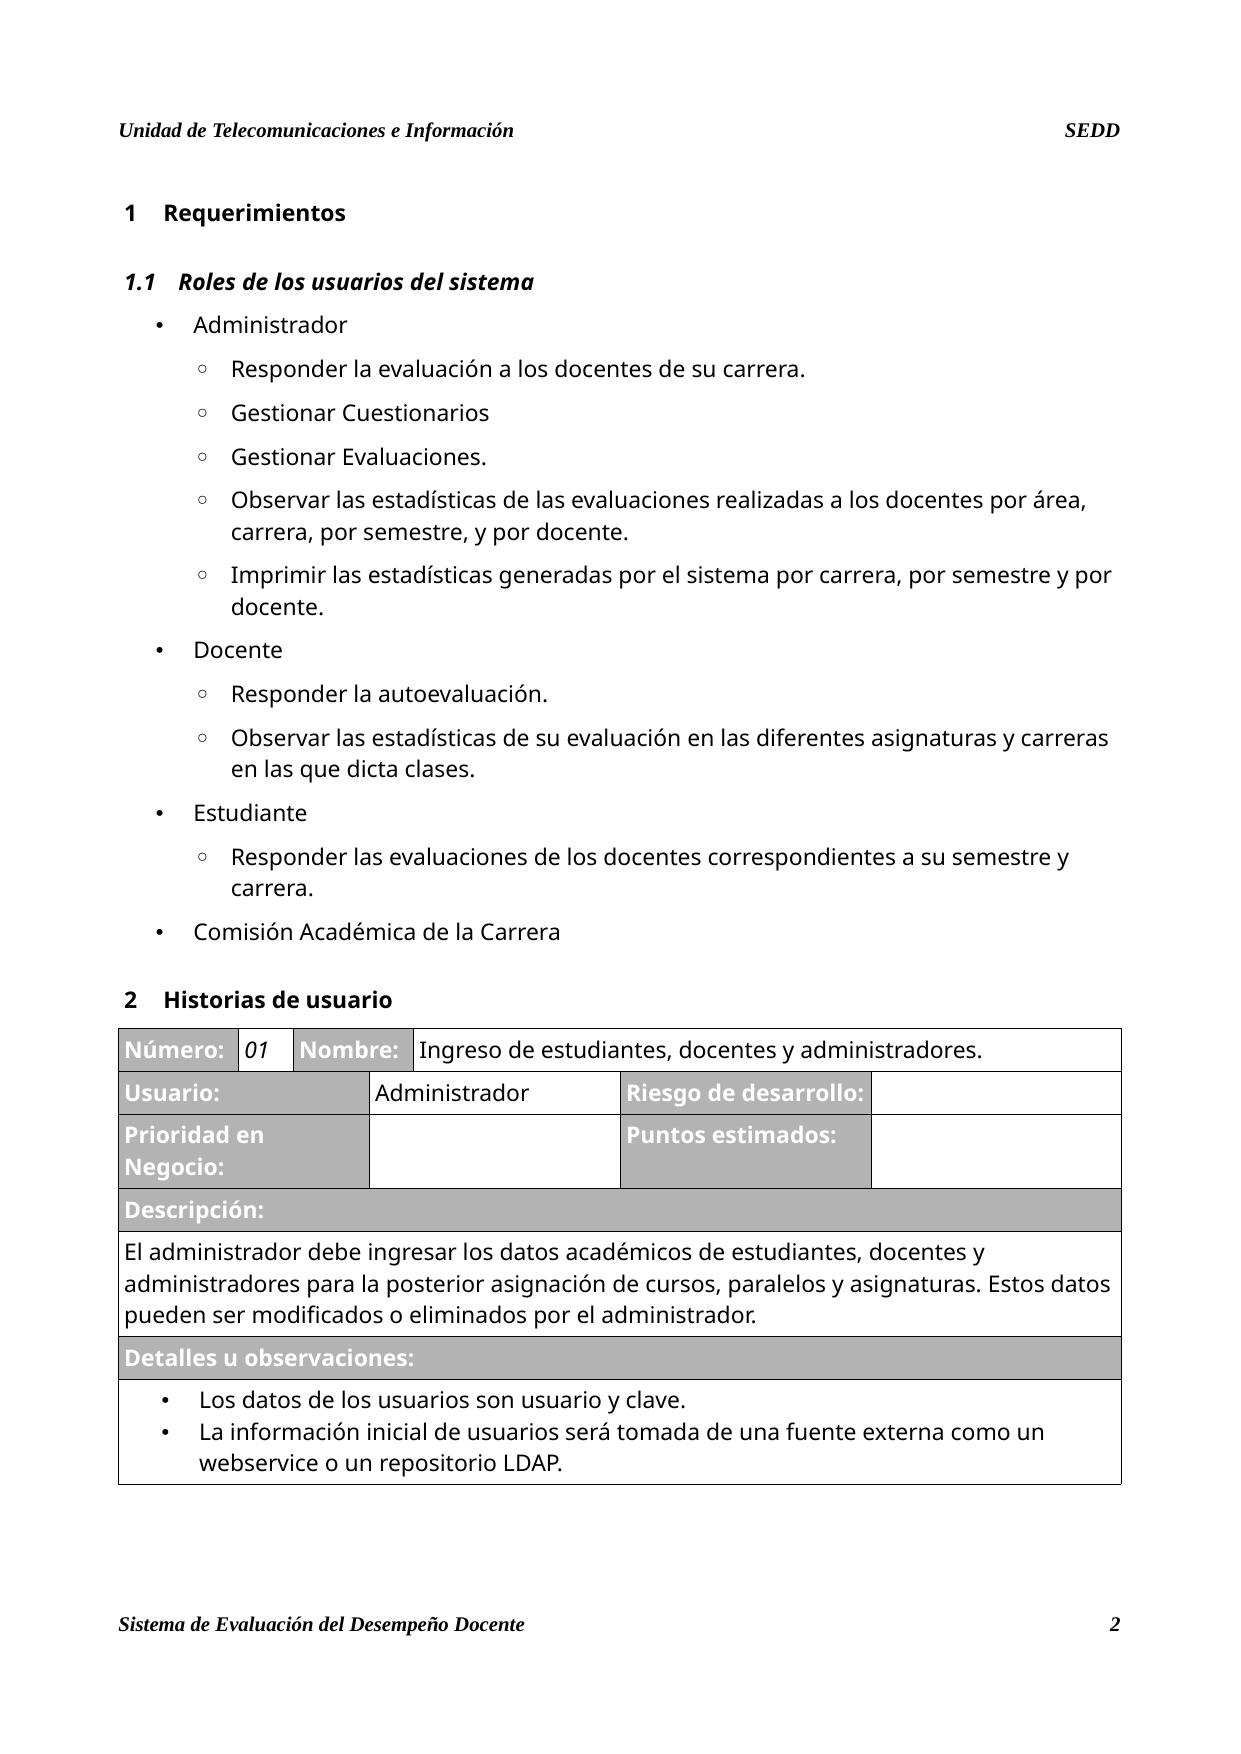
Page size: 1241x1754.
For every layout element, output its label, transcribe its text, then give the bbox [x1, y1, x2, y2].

list Responder las evaluaciones de los docentes correspondientes a su semestre y carrera. [193, 840, 1122, 903]
table_header 01 [239, 1029, 293, 1071]
table_cell El administrador debe ingresar los datos académicos de estudiantes, docentes y administradores para la posterior asignación de cursos, paralelos y asignaturas. Estos datos pueden ser modificados o eliminados por el administrador. [119, 1232, 1121, 1336]
list Administrador [156, 309, 1122, 340]
subtitle Roles de los usuarios del sistema [118, 265, 1122, 297]
table_header Ingreso de estudiantes, docentes y administradores. [414, 1029, 1121, 1071]
list Responder la evaluación a los docentes de su carrera. [193, 353, 1122, 384]
table_cell Descripción: [119, 1189, 1121, 1231]
subtitle Requerimientos [118, 197, 1122, 228]
table_cell [872, 1115, 1121, 1188]
table_header [872, 1072, 1121, 1114]
list Imprimir las estadísticas generadas por el sistema por carrera, por semestre y por docente. [193, 559, 1122, 622]
table_cell [370, 1115, 620, 1188]
list Observar las estadísticas de su evaluación en las diferentes asignaturas y carreras en las que dicta clases. [193, 722, 1122, 784]
table_cell Detalles u observaciones: [119, 1337, 1121, 1379]
list Comisión Académica de la Carrera [156, 915, 1122, 947]
table_cell Puntos estimados: [621, 1115, 871, 1188]
list Gestionar Cuestionarios [193, 397, 1122, 428]
table_header Administrador [370, 1072, 620, 1114]
table_header Nombre: [294, 1029, 413, 1071]
list Gestionar Evaluaciones. [193, 440, 1122, 472]
subtitle Historias de usuario [118, 984, 1122, 1015]
table_header Usuario: [119, 1072, 369, 1114]
list Observar las estadísticas de las evaluaciones realizadas a los docentes por área, carrera, por semestre, y por docente. [193, 484, 1122, 547]
list Responder la autoevaluación. [193, 678, 1122, 709]
table_cell Los datos de los usuarios son usuario y clave. La información inicial de usuarios será tomada de una fuente externa como un webservice o un repositorio LDAP. [119, 1380, 1121, 1484]
table_header Número: [119, 1029, 238, 1071]
list Docente [156, 634, 1122, 665]
table_header Riesgo de desarrollo: [621, 1072, 871, 1114]
table_cell Prioridad en Negocio: [119, 1115, 369, 1188]
list Estudiante [156, 797, 1122, 828]
